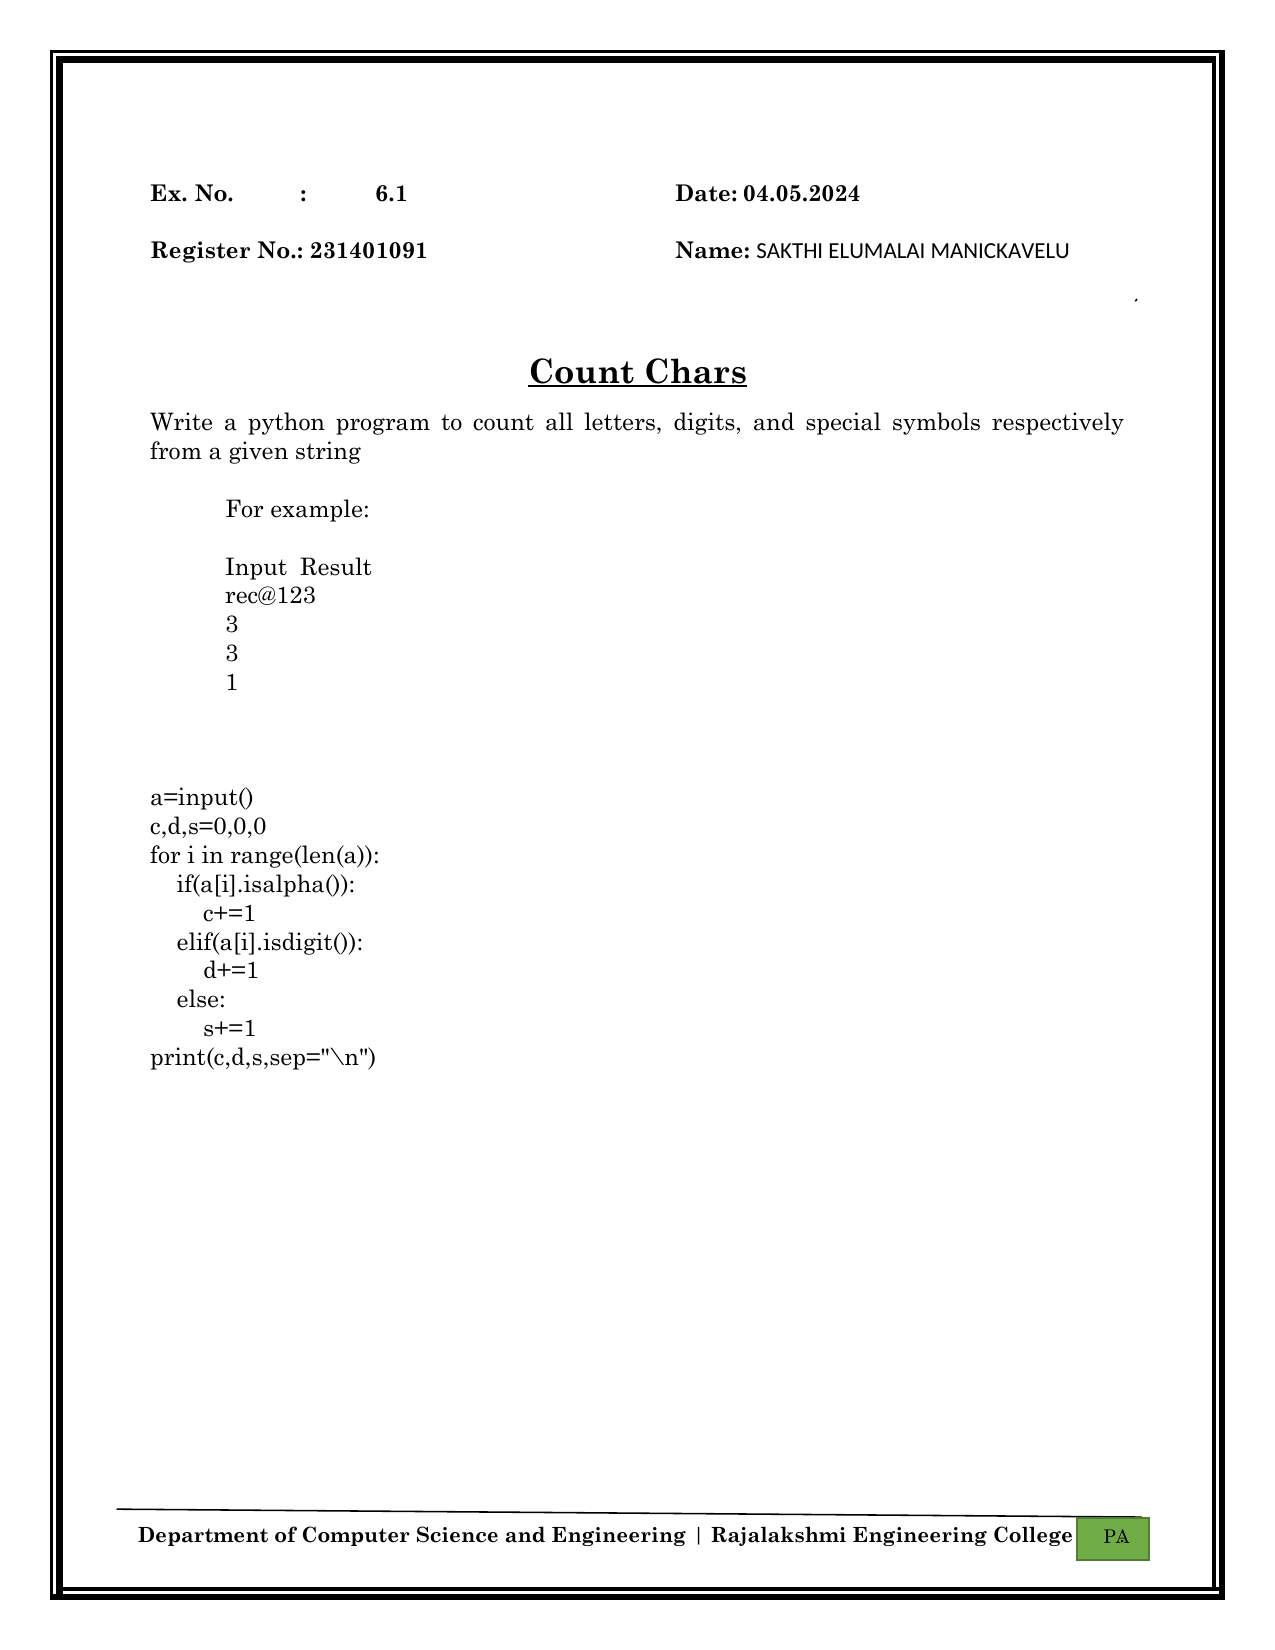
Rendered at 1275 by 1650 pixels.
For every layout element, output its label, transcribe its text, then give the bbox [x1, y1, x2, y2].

text else: [150, 984, 1125, 1013]
text 3 [225, 638, 1125, 667]
text c+=1 [150, 897, 1125, 926]
text 3 [225, 609, 1125, 638]
text Register No.: 231401091 Name: SAKTHI ELUMALAI MANICKAVELU [150, 236, 1125, 264]
text for i in range(len(a)): [150, 840, 1125, 869]
text if(a[i].isalpha()): [150, 869, 1125, 897]
text For example: [225, 493, 1125, 522]
text Write a python program to count all letters, digits, and special symbols respectively from a given string [150, 407, 1125, 465]
text Input Result [225, 551, 1125, 580]
text d+=1 [150, 955, 1125, 984]
text a=input() [150, 782, 1125, 811]
text print(c,d,s,sep="\n") [150, 1042, 1125, 1071]
text 1 [225, 667, 1125, 696]
text rec@123 [225, 580, 1125, 609]
text elif(a[i].isdigit()): [150, 926, 1125, 955]
text Count Chars [150, 350, 1125, 390]
text c,d,s=0,0,0 [150, 811, 1125, 840]
text Ex. No. : 6.1 Date: 04.05.2024 [150, 179, 1125, 207]
text s+=1 [150, 1013, 1125, 1042]
